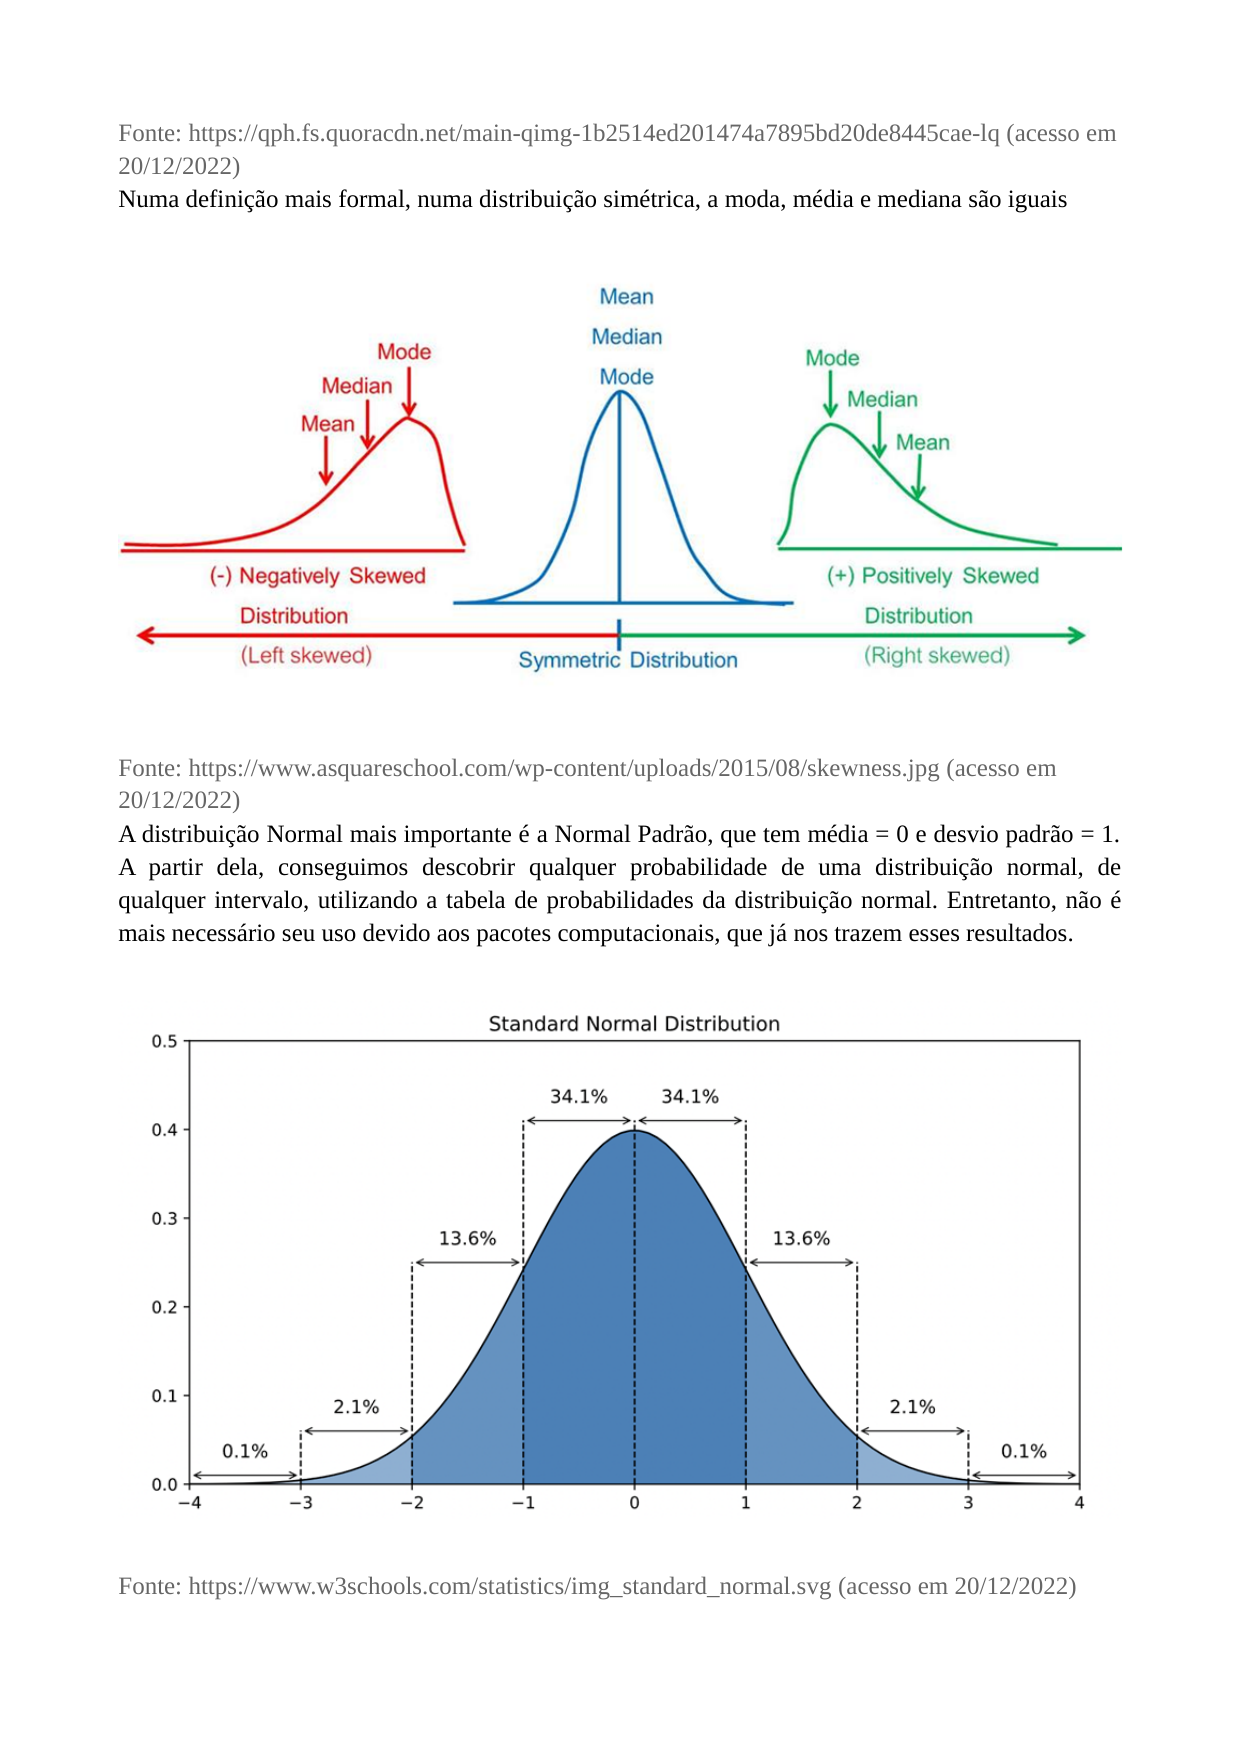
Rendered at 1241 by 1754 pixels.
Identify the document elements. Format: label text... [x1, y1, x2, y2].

text Fonte: https://www.asquareschool.com/wp-content/uploads/2015/08/skewness.jpg (acesso em 20/12/2022) [118, 753, 1122, 814]
text Fonte: https://qph.fs.quoracdn.net/main-qimg-1b2514ed201474a7895bd20de8445cae-lq (acesso em 20/12/2022) [118, 118, 1122, 180]
text A distribuição Normal mais importante é a Normal Padrão, que tem média = 0 e desvio padrão = 1. A partir dela, conseguimos descobrir qualquer probabilidade de uma distribuição normal, de qualquer intervalo, utilizando a tabela de probabilidades da distribuição normal. Entretanto, não é mais necessário seu uso devido aos pacotes computacionais, que já nos trazem esses resultados. [118, 819, 1122, 946]
text Fonte: https://www.w3schools.com/statistics/img_standard_normal.svg (acesso em 20/12/2022) [118, 1571, 1122, 1599]
picture [118, 1000, 1123, 1519]
text Numa definição mais formal, numa distribuição simétrica, a moda, média e mediana são iguais [118, 184, 1122, 213]
picture [118, 267, 1123, 701]
